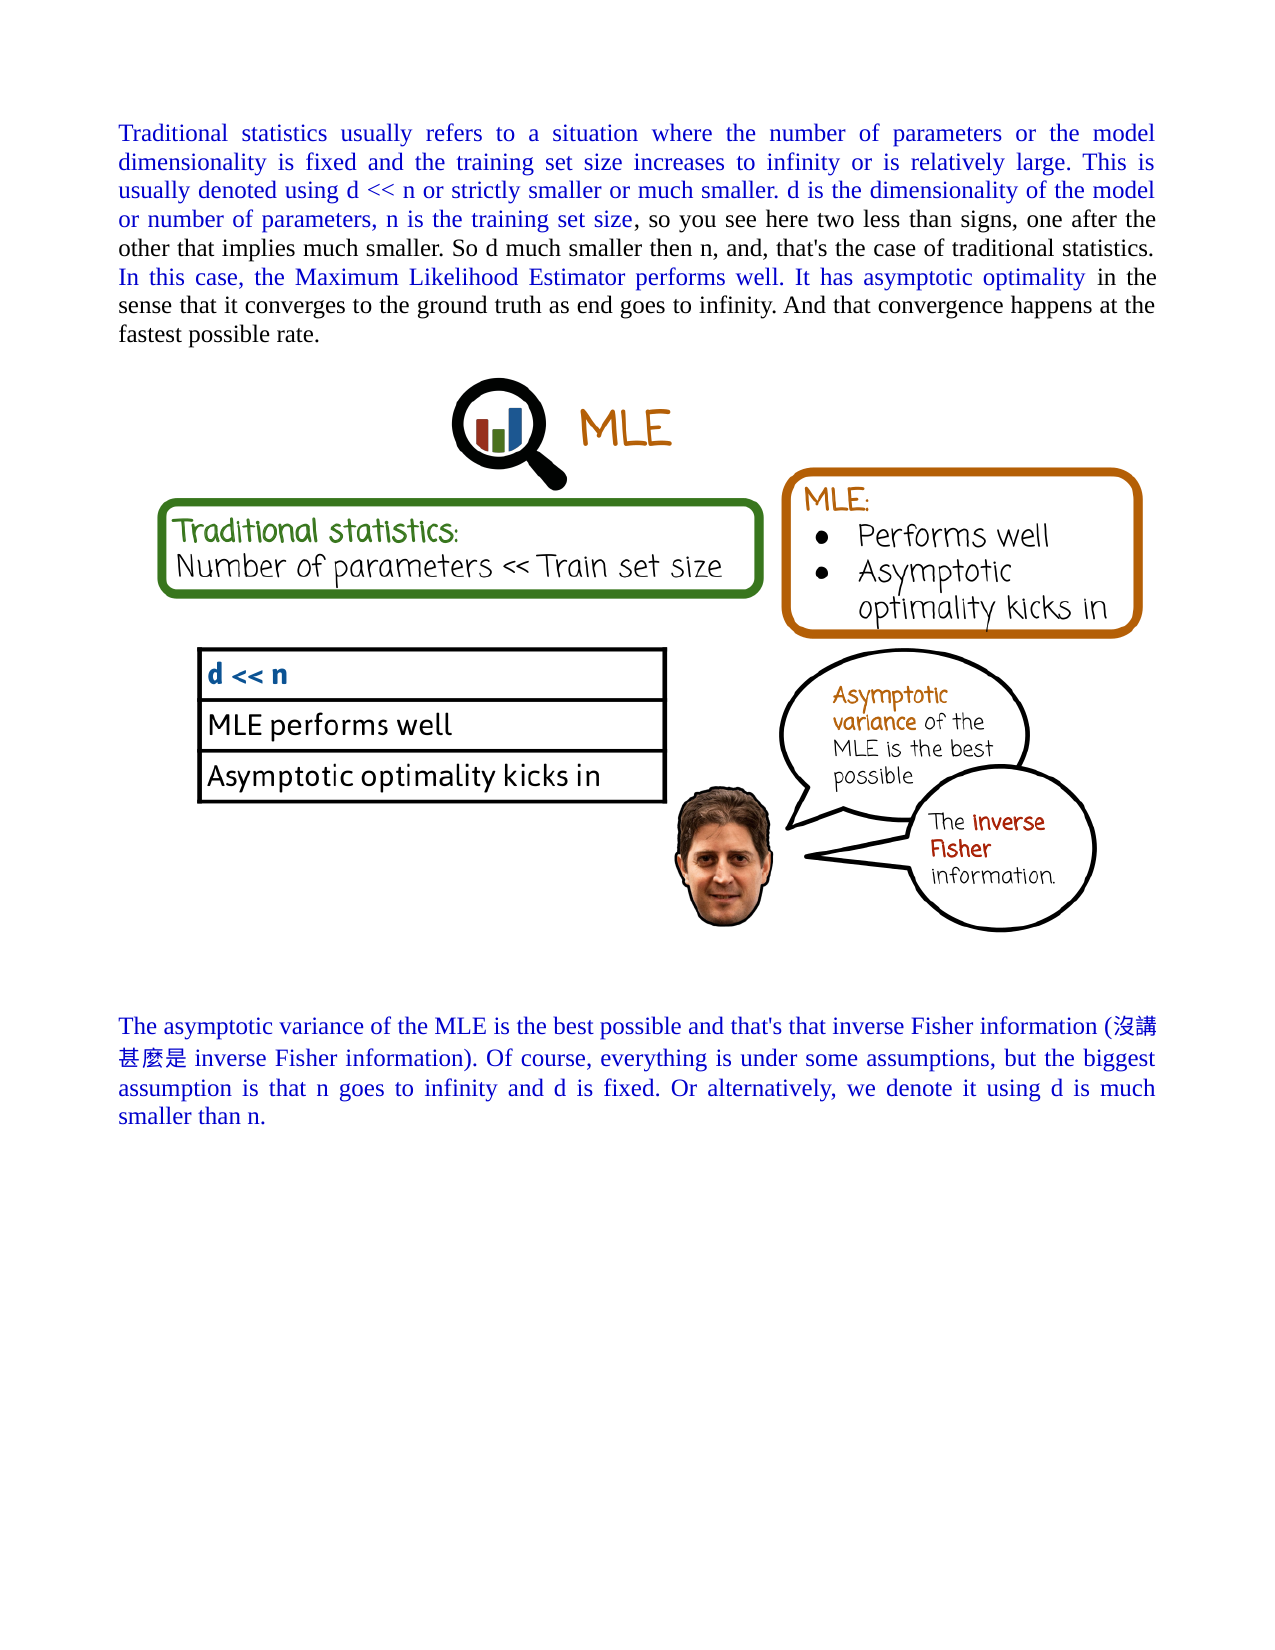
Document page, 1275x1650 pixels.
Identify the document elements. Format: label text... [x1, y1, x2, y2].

picture [118, 376, 1157, 952]
text Traditional statistics usually refers to a situation where the number of parameters or the model dimensionality is fixed and the training set size increases to infinity or is relatively large. This is usually denoted using d << n or strictly smaller or much smaller. d is the dimensionality of the model or number of parameters, n is the training set size, so you see here two less than signs, one after the other that implies much smaller. So d much smaller then n, and, that's the case of traditional statistics. In this case, the Maximum Likelihood Estimator performs well. It has asymptotic optimality in the sense that it converges to the ground truth as end goes to infinity. And that convergence happens at the fastest possible rate. [118, 118, 1157, 348]
text The asymptotic variance of the MLE is the best possible and that's that inverse Fisher information (沒講甚麼是inverse Fisher information). Of course, everything is under some assumptions, but the biggest assumption is that n goes to infinity and d is fixed. Or alternatively, we denote it using d is much smaller than n. [118, 1009, 1157, 1130]
